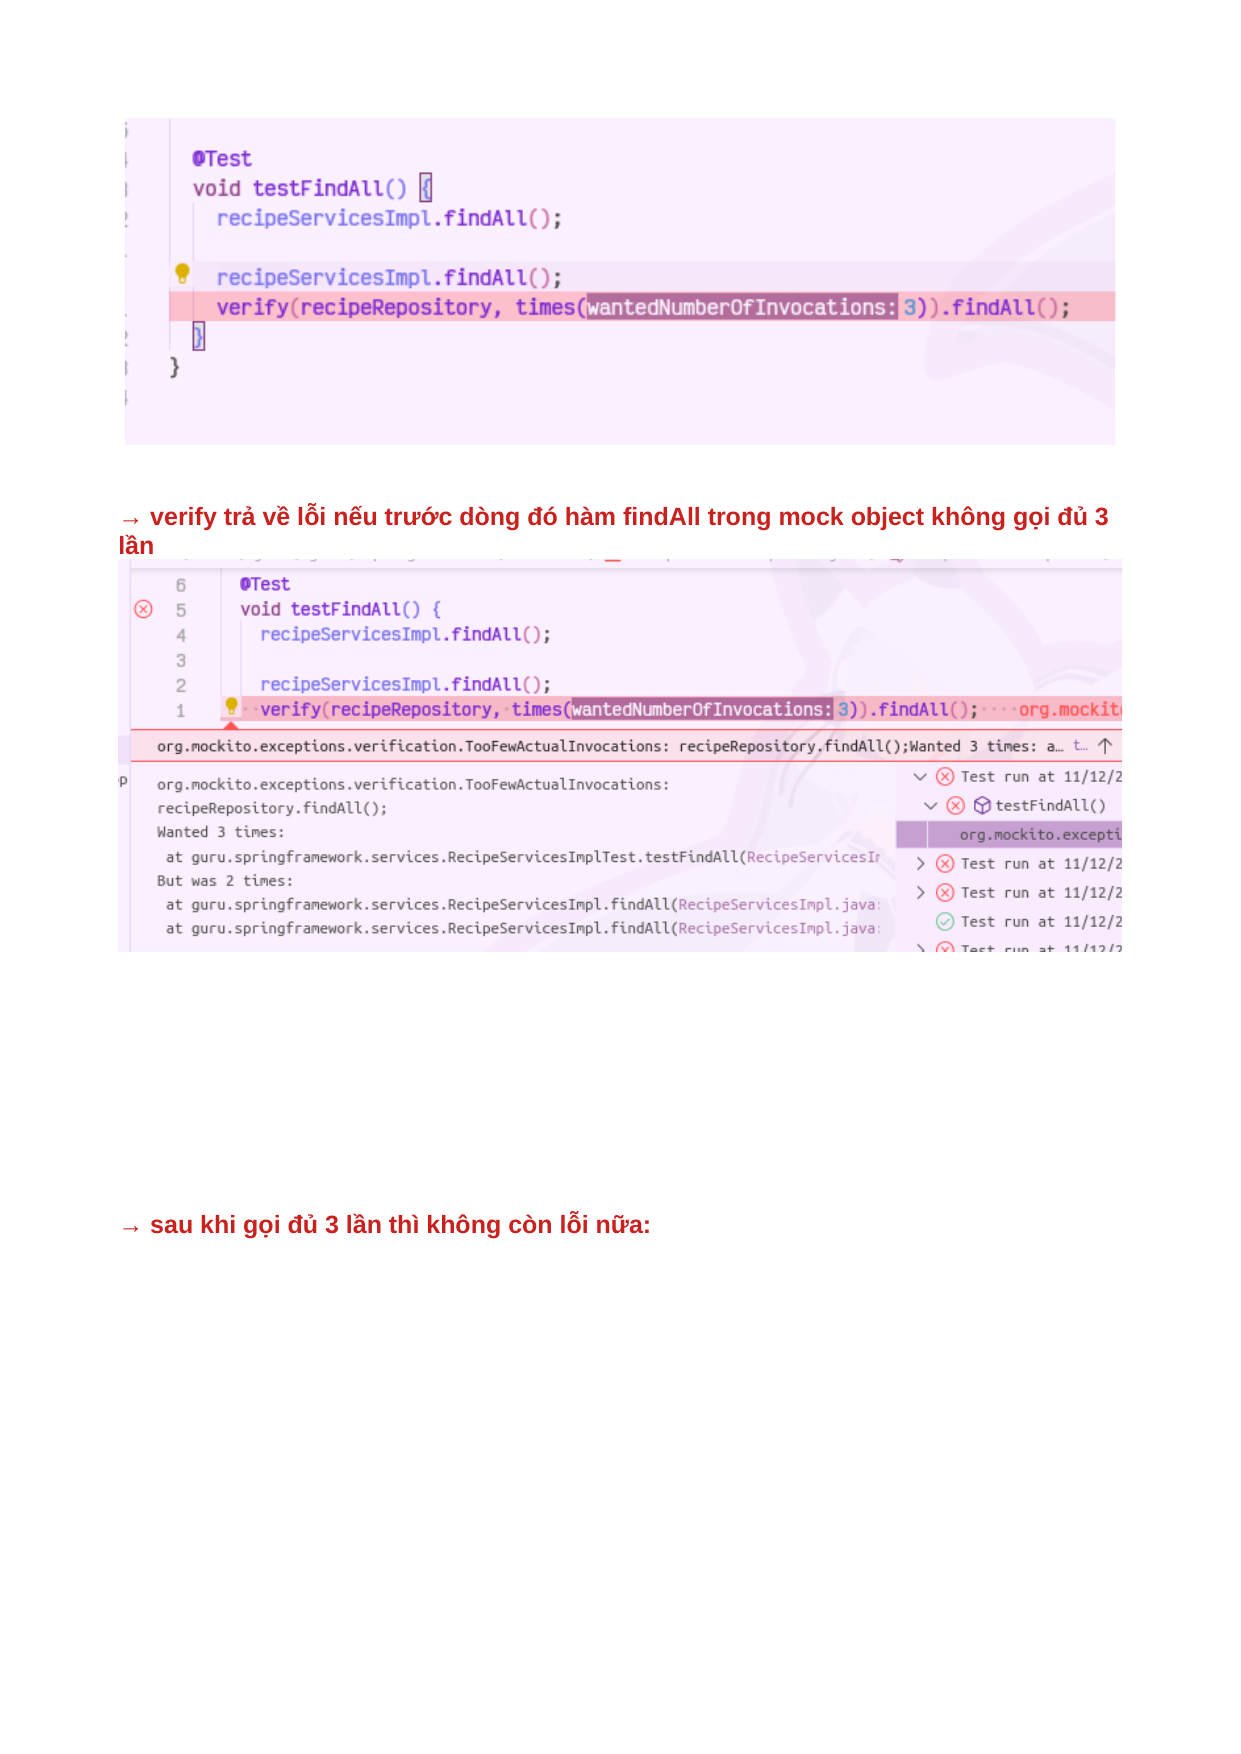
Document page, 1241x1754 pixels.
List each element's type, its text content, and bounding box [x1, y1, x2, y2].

picture [124, 118, 1116, 445]
picture [118, 559, 1123, 952]
text → verify trả về lỗi nếu trước dòng đó hàm findAll trong mock object không gọi đủ 3 lần [118, 502, 1122, 559]
text → sau khi gọi đủ 3 lần thì không còn lỗi nữa: [118, 1210, 1122, 1239]
